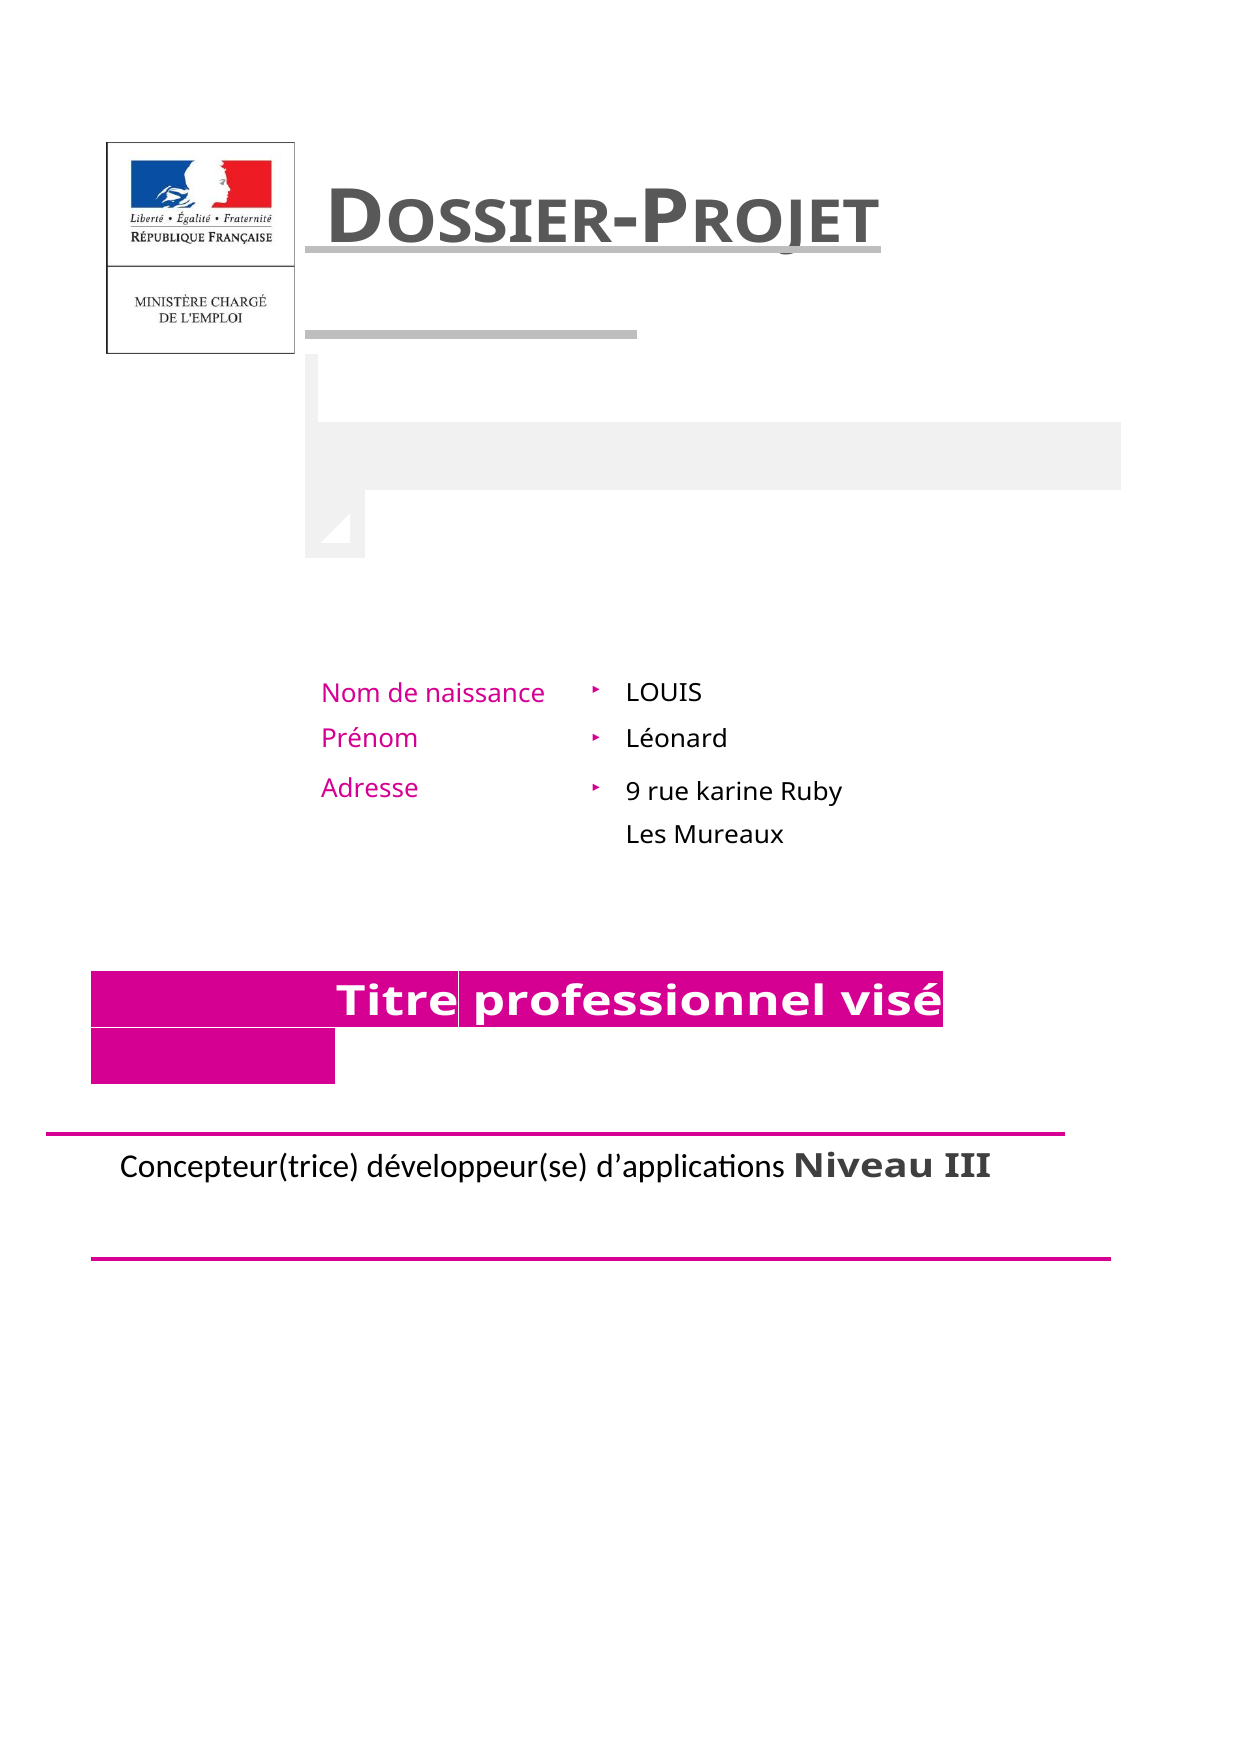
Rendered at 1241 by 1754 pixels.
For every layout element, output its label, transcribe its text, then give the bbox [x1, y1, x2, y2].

table_cell 9 rue karine Ruby Les Mureaux [613, 764, 911, 853]
table_header LOUIS [613, 674, 911, 714]
table_cell Adresse [310, 764, 571, 853]
table_header Nom de naissance [310, 674, 571, 714]
table_cell Léonard [613, 714, 911, 764]
text ◢ [305, 354, 1121, 558]
table_cell ▶ [571, 714, 613, 764]
table_header ▶ [571, 674, 613, 714]
table_cell Prénom [310, 714, 571, 764]
text DOSSIER-PROJET [305, 175, 1121, 342]
table_cell ▶ [571, 764, 613, 853]
text Titre professionnel visé [91, 971, 1121, 1084]
table_header Concepteur(trice) développeur(se) d’applications Niveau III [46, 1136, 1065, 1190]
